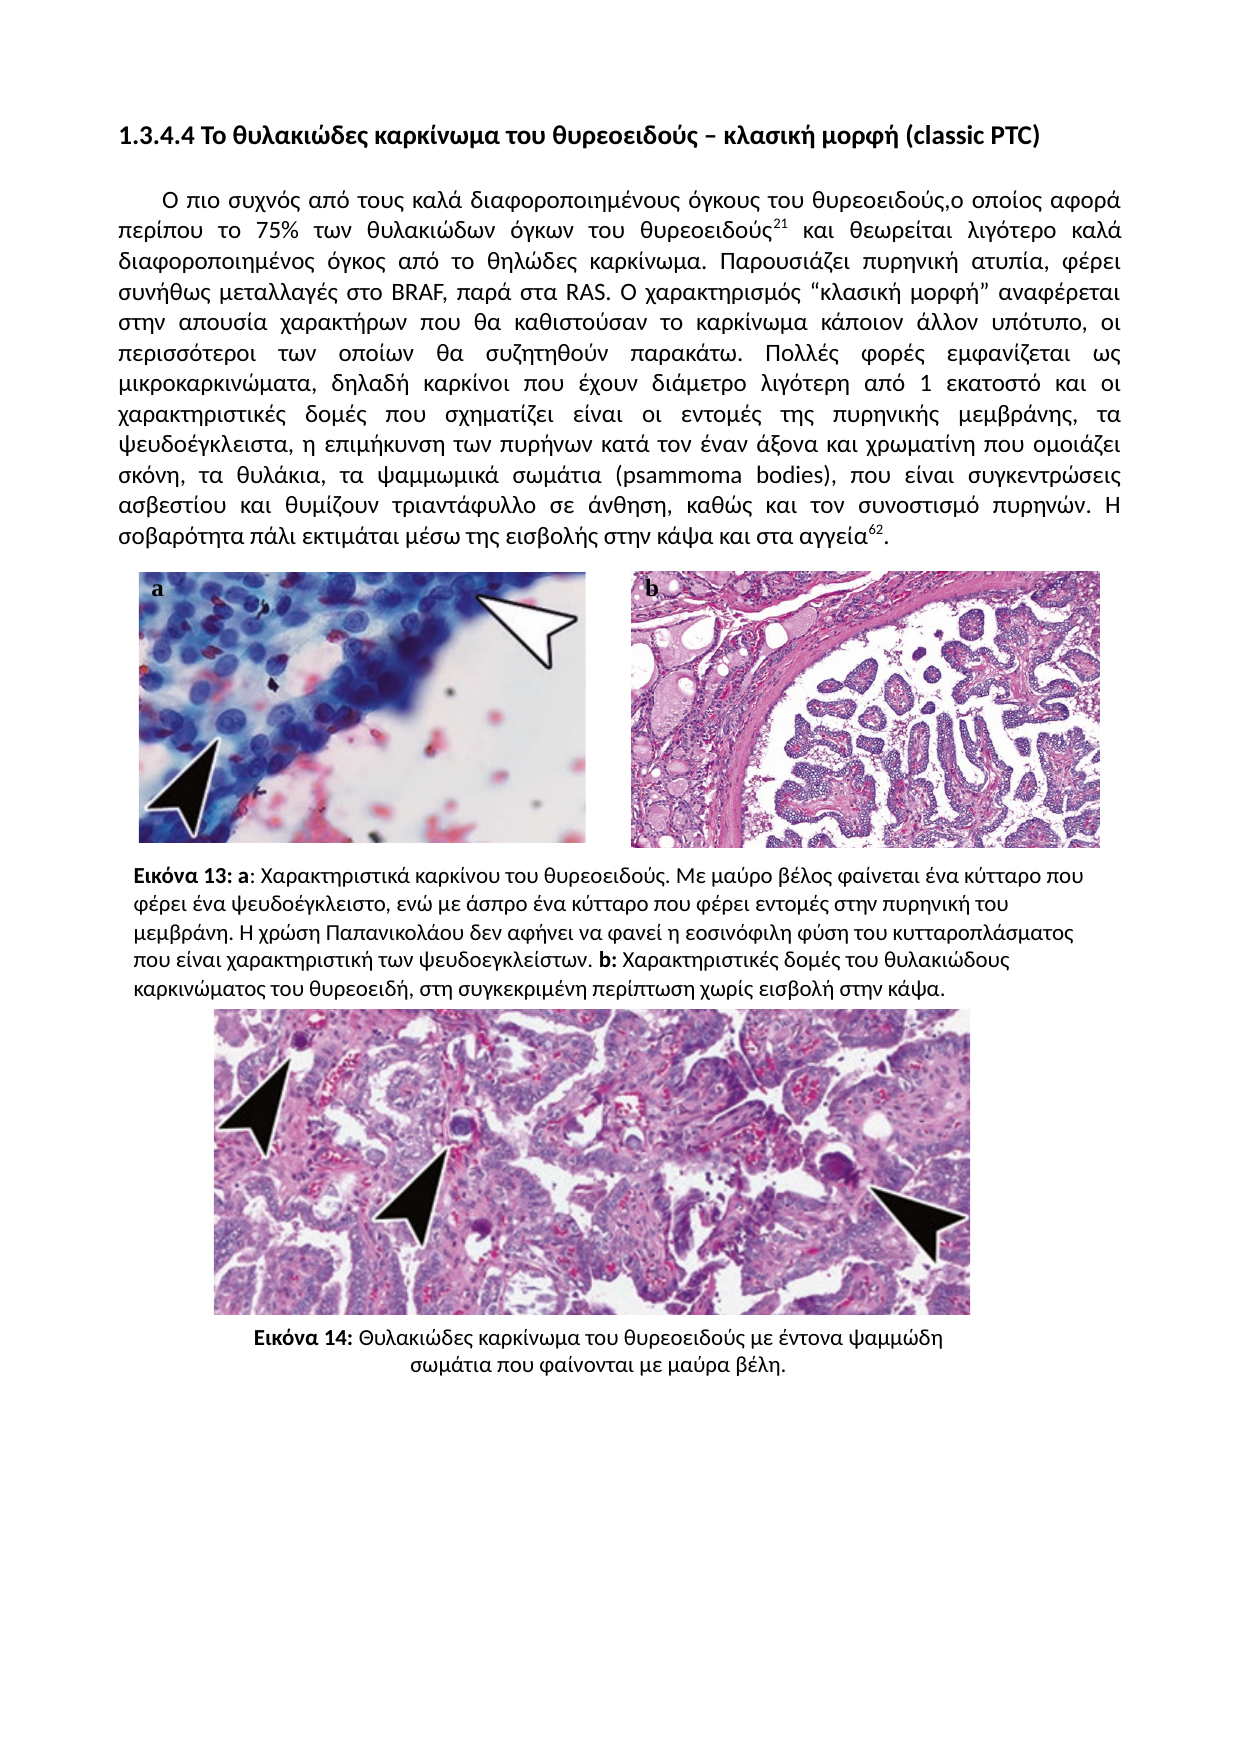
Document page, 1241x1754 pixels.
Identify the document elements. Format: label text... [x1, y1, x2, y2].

subtitle 1.3.4.4 Το θυλακιώδες καρκίνωμα του θυρεοειδούς – κλασική μορφή (classic PTC) [118, 118, 1122, 151]
text Ο πιο συχνός από τους καλά διαφοροποιημένους όγκους του θυρεοειδούς,ο οποίος αφορά περίπου το 75% των θυλακιώδων όγκων του θυρεοειδούς21⁠ και θεωρείται λιγότερο καλά διαφοροποιημένος όγκος από το θηλώδες καρκίνωμα. Παρουσιάζει πυρηνική ατυπία, φέρει συνήθως μεταλλαγές στο BRAF, παρά στα RAS. Ο χαρακτηρισμός “κλασική μορφή” αναφέρεται στην απουσία χαρακτήρων που θα καθιστούσαν το καρκίνωμα κάποιον άλλον υπότυπο, οι περισσότεροι των οποίων θα συζητηθούν παρακάτω. Πολλές φορές εμφανίζεται ως μικροκαρκινώματα, δηλαδή καρκίνοι που έχουν διάμετρο λιγότερη από 1 εκατοστό και οι χαρακτηριστικές δομές που σχηματίζει είναι οι εντομές της πυρηνικής μεμβράνης, τα ψευδοέγκλειστα, η επιμήκυνση των πυρήνων κατά τον έναν άξονα και χρωματίνη που ομοιάζει σκόνη, τα θυλάκια, τα ψαμμωμικά σωμάτια (psammoma bodies), που είναι συγκεντρώσεις ασβεστίου και θυμίζουν τριαντάφυλλο σε άνθηση, καθώς και τον συνοστισμό πυρηνών. Η σοβαρότητα πάλι εκτιμάται μέσω της εισβολής στην κάψα και στα αγγεία62⁠. [118, 184, 1122, 550]
picture [631, 571, 1100, 848]
picture [213, 1009, 970, 1315]
picture [138, 572, 586, 843]
